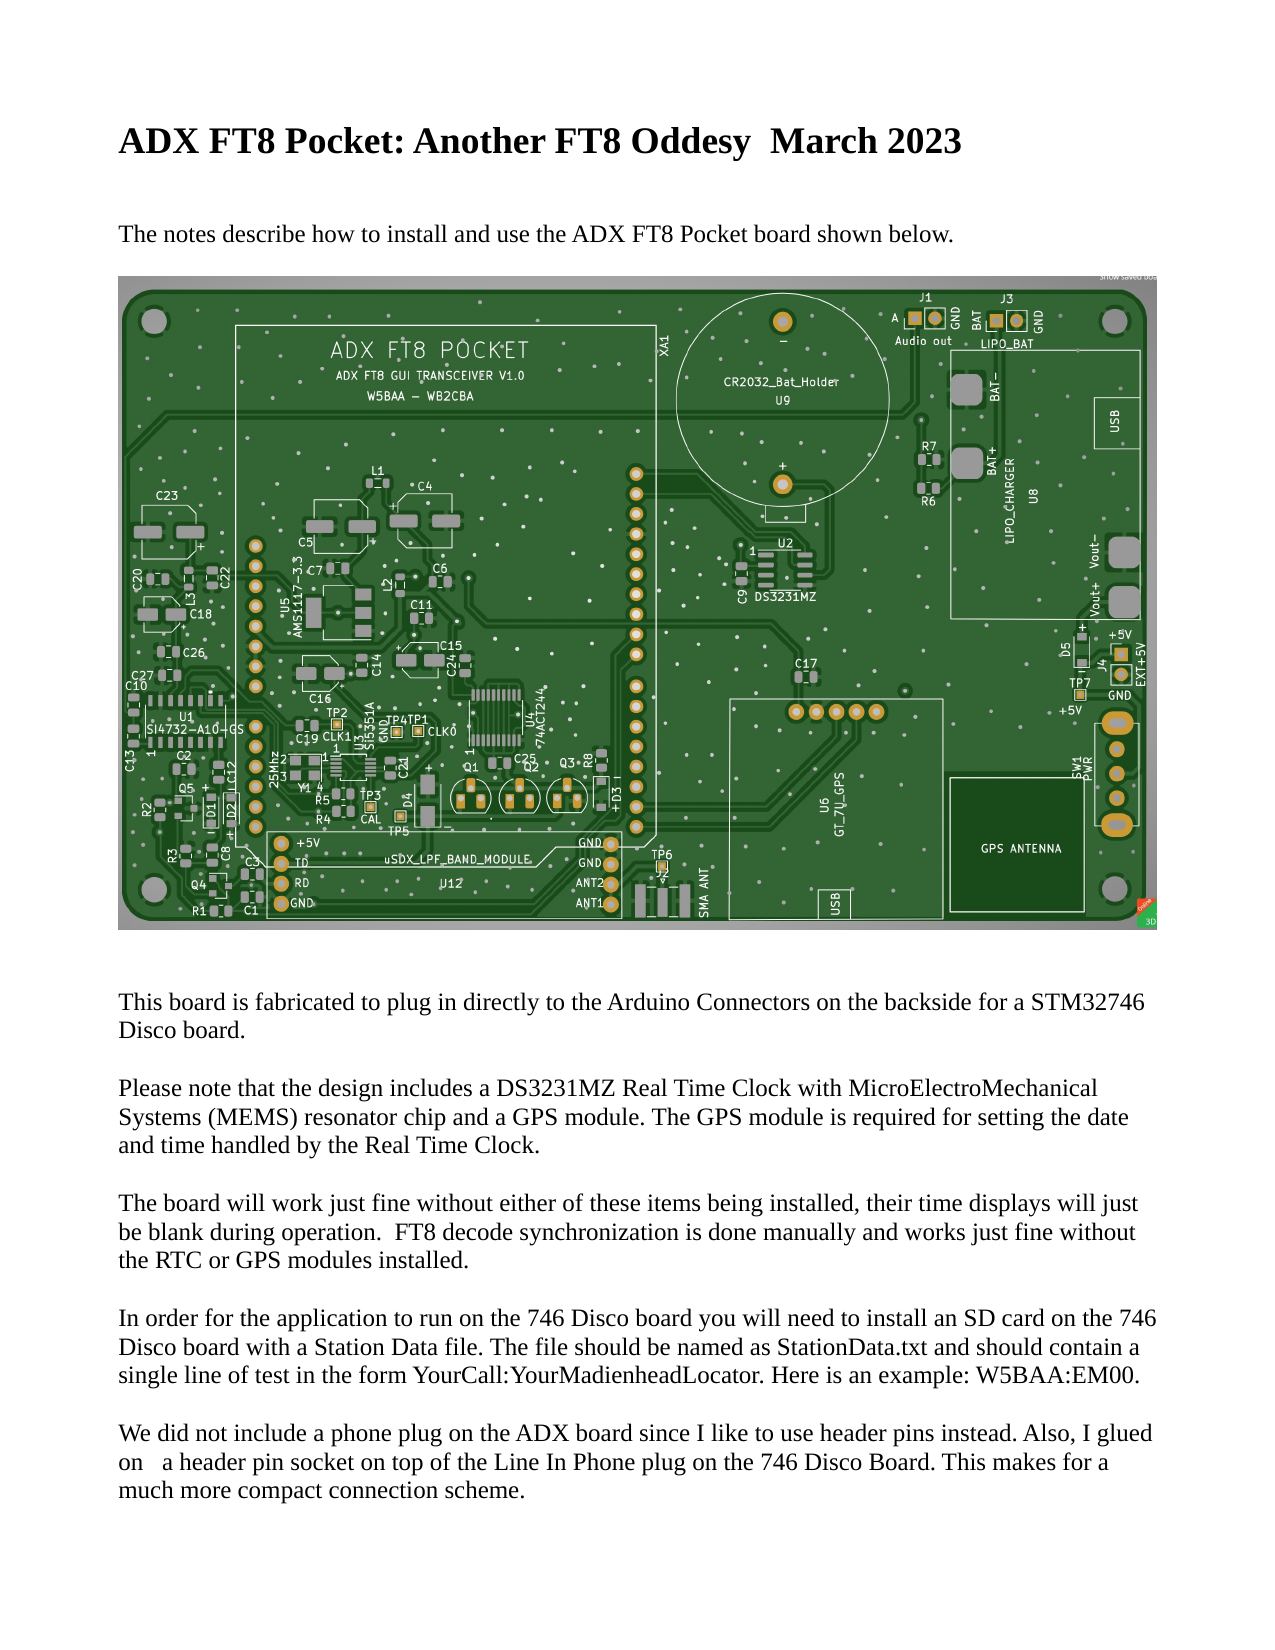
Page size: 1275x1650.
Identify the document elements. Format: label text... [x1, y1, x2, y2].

text This board is fabricated to plug in directly to the Arduino Connectors on the backside for a STM32746 Disco board. [118, 987, 1157, 1044]
text We did not include a phone plug on the ADX board since I like to use header pins instead. Also, I glued on a header pin socket on top of the Line In Phone plug on the 746 Disco Board. This makes for a much more compact connection scheme. [118, 1418, 1157, 1504]
text ADX FT8 Pocket: Another FT8 Oddesy March 2023 [118, 118, 1157, 161]
text Please note that the design includes a DS3231MZ Real Time Clock with MicroElectroMechanical Systems (MEMS) resonator chip and a GPS module. The GPS module is required for setting the date and time handled by the Real Time Clock. [118, 1073, 1157, 1159]
text The board will work just fine without either of these items being installed, their time displays will just be blank during operation. FT8 decode synchronization is done manually and works just fine without the RTC or GPS modules installed. [118, 1188, 1157, 1274]
text In order for the application to run on the 746 Disco board you will need to install an SD card on the 746 Disco board with a Station Data file. The file should be named as StationData.txt and should contain a single line of test in the form YourCall:YourMadienheadLocator. Here is an example: W5BAA:EM00. [118, 1303, 1157, 1389]
text The notes describe how to install and use the ADX FT8 Pocket board shown below. [118, 219, 1157, 247]
picture [118, 276, 1157, 930]
